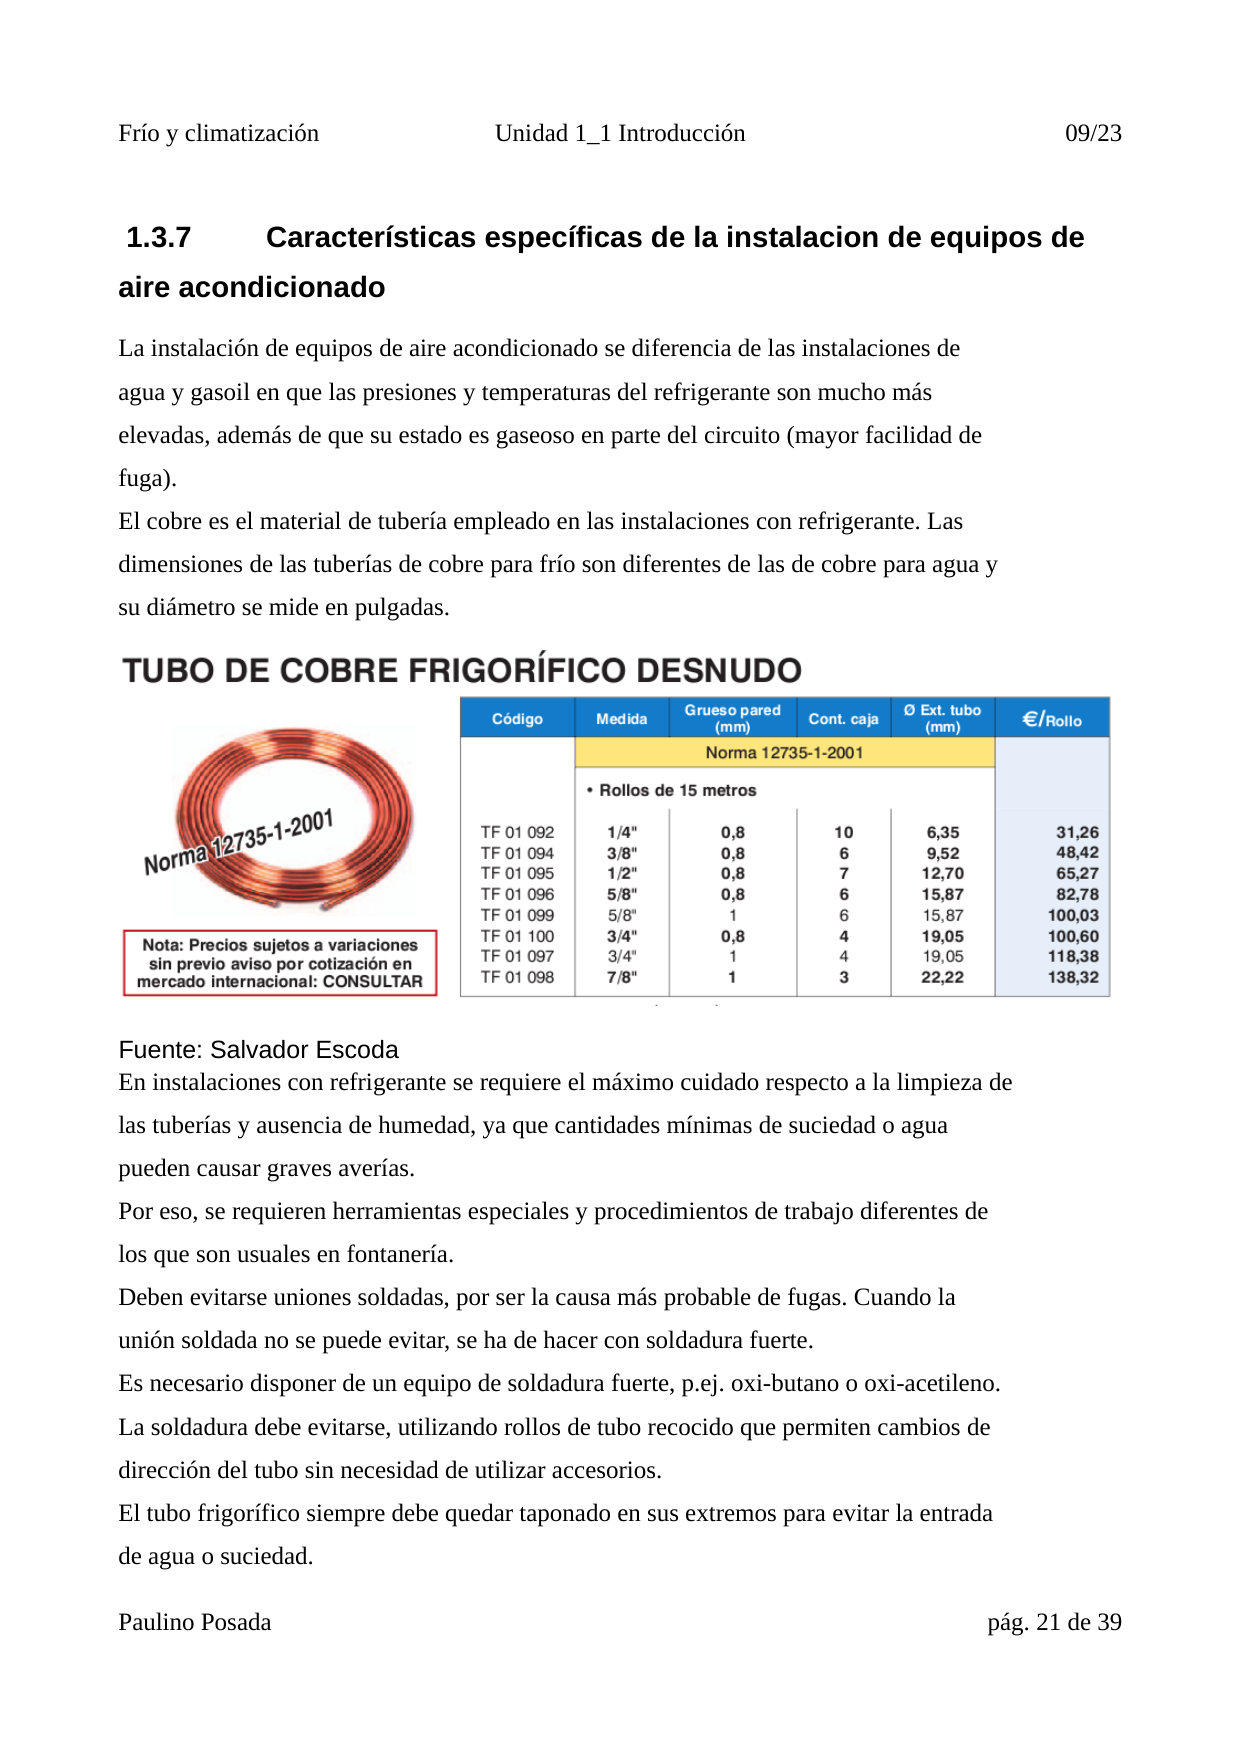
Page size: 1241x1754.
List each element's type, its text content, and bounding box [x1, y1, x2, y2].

text su diámetro se mide en pulgadas. [118, 592, 1122, 621]
text En instalaciones con refrigerante se requiere el máximo cuidado respecto a la limpieza de [118, 1067, 1122, 1095]
text pueden causar graves averías. [118, 1153, 1122, 1182]
text de agua o suciedad. [118, 1541, 1122, 1570]
text los que son usuales en fontanería. [118, 1239, 1122, 1268]
text dimensiones de las tuberías de cobre para frío son diferentes de las de cobre para agua y [118, 549, 1122, 578]
text La soldadura debe evitarse, utilizando rollos de tubo recocido que permiten cambios de [118, 1412, 1122, 1440]
text La instalación de equipos de aire acondicionado se diferencia de las instalaciones de [118, 333, 1122, 362]
text elevadas, además de que su estado es gaseoso en parte del circuito (mayor facilidad de [118, 420, 1122, 448]
text las tuberías y ausencia de humedad, ya que cantidades mínimas de suciedad o agua [118, 1110, 1122, 1138]
text El cobre es el material de tubería empleado en las instalaciones con refrigerante. Las [118, 506, 1122, 535]
text Deben evitarse uniones soldadas, por ser la causa más probable de fugas. Cuando la [118, 1282, 1122, 1311]
picture [118, 650, 1123, 1006]
subtitle Características específicas de la instalacion de equipos de aire acondicionado [118, 220, 1122, 304]
text Es necesario disponer de un equipo de soldadura fuerte, p.ej. oxi-butano o oxi-acetileno. [118, 1368, 1122, 1397]
text fuga). [118, 463, 1122, 492]
text El tubo frigorífico siempre debe quedar taponado en sus extremos para evitar la entrada [118, 1498, 1122, 1527]
text Por eso, se requieren herramientas especiales y procedimientos de trabajo diferentes de [118, 1196, 1122, 1225]
text agua y gasoil en que las presiones y temperaturas del refrigerante son mucho más [118, 377, 1122, 405]
text dirección del tubo sin necesidad de utilizar accesorios. [118, 1455, 1122, 1483]
text unión soldada no se puede evitar, se ha de hacer con soldadura fuerte. [118, 1325, 1122, 1354]
